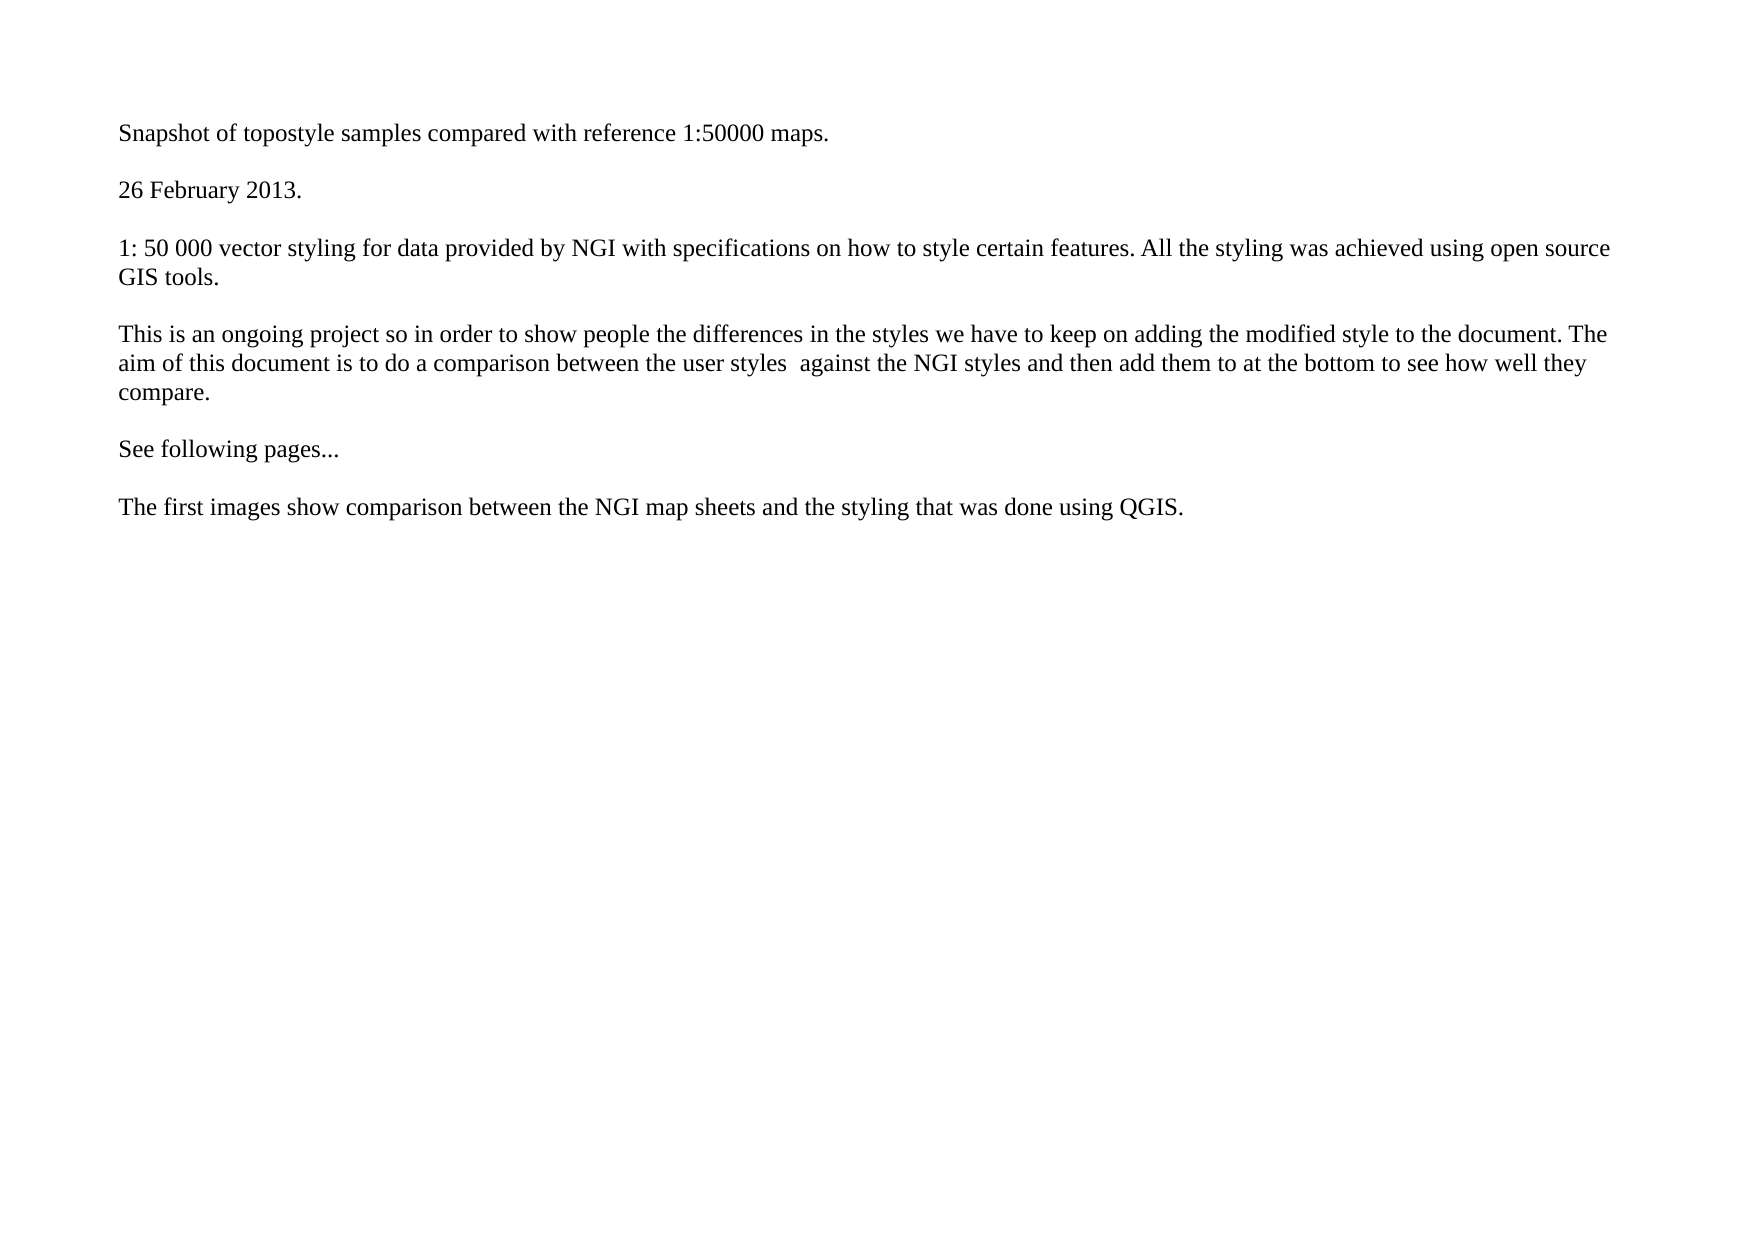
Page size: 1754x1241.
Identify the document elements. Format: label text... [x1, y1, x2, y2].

text 1: 50 000 vector styling for data provided by NGI with specifications on how to style certain features. All the styling was achieved using open source GIS tools. [118, 233, 1636, 291]
text 26 February 2013. [118, 176, 1636, 204]
text See following pages... [118, 434, 1636, 463]
text This is an ongoing project so in order to show people the differences in the styles we have to keep on adding the modified style to the document. The aim of this document is to do a comparison between the user styles against the NGI styles and then add them to at the bottom to see how well they compare. [118, 319, 1636, 406]
text The first images show comparison between the NGI map sheets and the styling that was done using QGIS. [118, 492, 1636, 521]
text Snapshot of topostyle samples compared with reference 1:50000 maps. [118, 118, 1636, 147]
